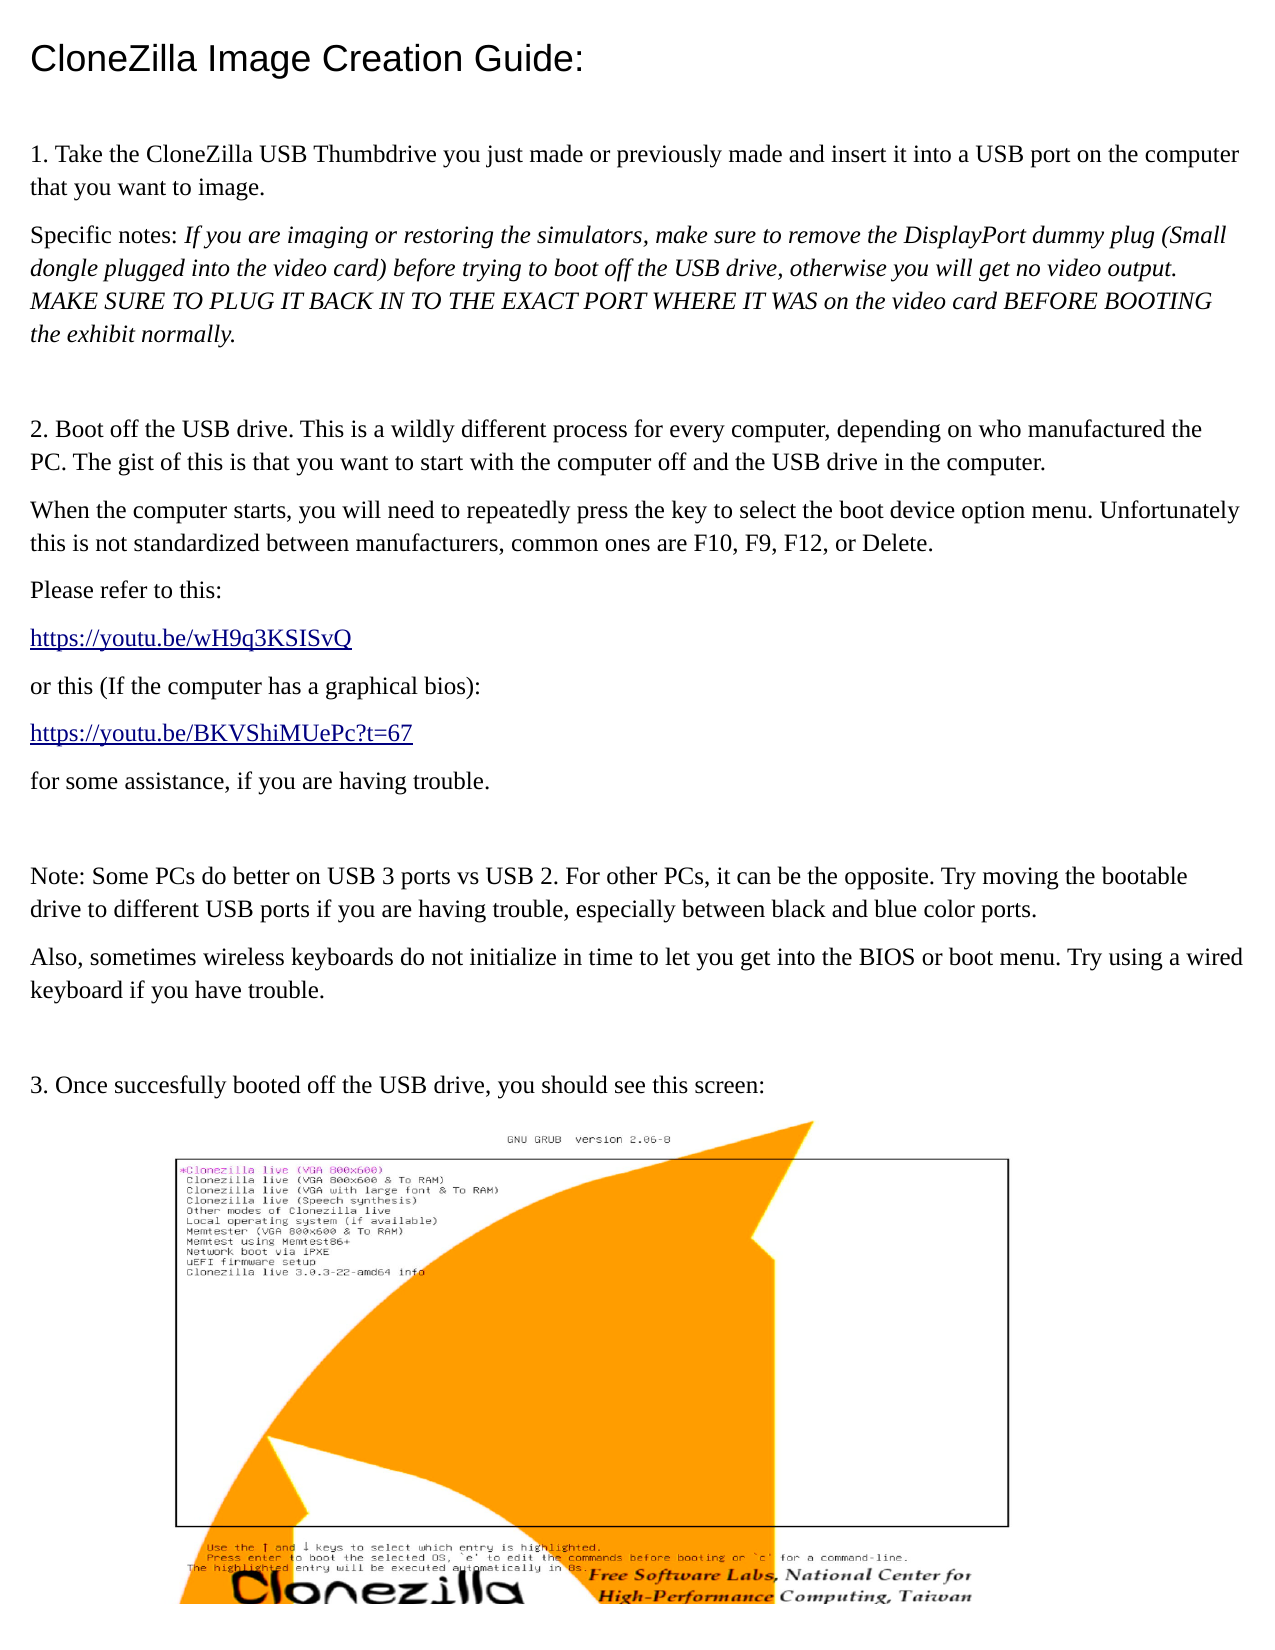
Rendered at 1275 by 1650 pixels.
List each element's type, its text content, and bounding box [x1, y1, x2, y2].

text for some assistance, if you are having trouble. [30, 766, 1245, 795]
picture [161, 1120, 1025, 1604]
text https://youtu.be/BKVShiMUePc?t=67 [30, 718, 1245, 747]
text or this (If the computer has a graphical bios): [30, 671, 1245, 699]
text Specific notes: If you are imaging or restoring the simulators, make sure to remove the DisplayPort dummy plug (Small dongle plugged into the video card) before trying to boot off the USB drive, otherwise you will get no video output. MAKE SURE TO PLUG IT BACK IN TO THE EXACT PORT WHERE IT WAS on the video card BEFORE BOOTING the exhibit normally. [30, 220, 1245, 348]
text Note: Some PCs do better on USB 3 ports vs USB 2. For other PCs, it can be the opposite. Try moving the bootable drive to different USB ports if you are having trouble, especially between black and blue color ports. [30, 861, 1245, 923]
text 2. Boot off the USB drive. This is a wildly different process for every computer, depending on who manufactured the PC. The gist of this is that you want to start with the computer off and the USB drive in the computer. [30, 414, 1245, 476]
text Also, sometimes wireless keyboards do not initialize in time to let you get into the BIOS or boot menu. Try using a wired keyboard if you have trouble. [30, 942, 1245, 1004]
text Please refer to this: [30, 576, 1245, 604]
text 1. Take the CloneZilla USB Thumbdrive you just made or previously made and insert it into a USB port on the computer that you want to image. [30, 139, 1245, 201]
text https://youtu.be/wH9q3KSISvQ [30, 623, 1245, 652]
subtitle CloneZilla Image Creation Guide: [30, 36, 1245, 79]
text 3. Once succesfully booted off the USB drive, you should see this screen: [30, 1070, 1245, 1099]
text When the computer starts, you will need to repeatedly press the key to select the boot device option menu. Unfortunately this is not standardized between manufacturers, common ones are F10, F9, F12, or Delete. [30, 495, 1245, 557]
